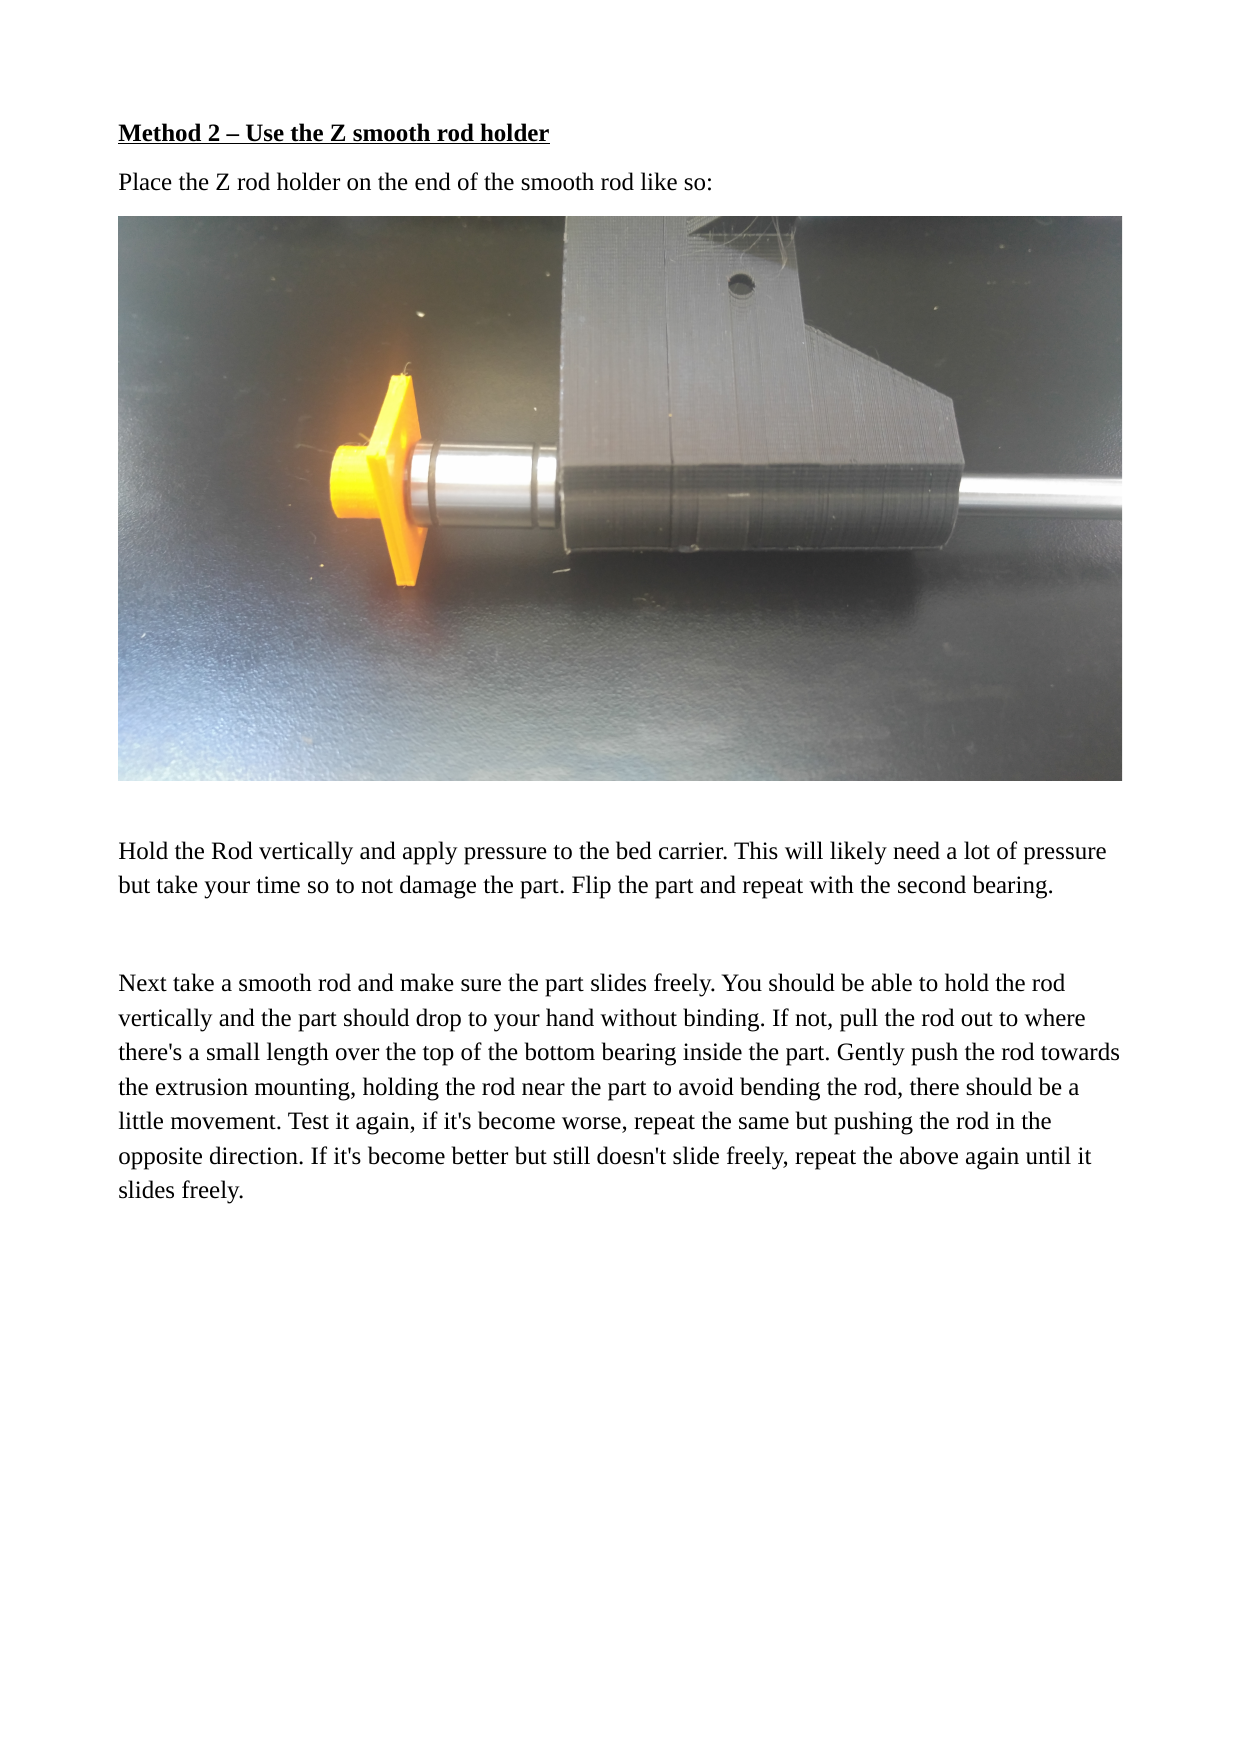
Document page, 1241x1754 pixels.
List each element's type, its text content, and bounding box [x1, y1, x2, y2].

text Next take a smooth rod and make sure the part slides freely. You should be able to hold the rod vertically and the part should drop to your hand without binding. If not, pull the rod out to where there's a small length over the top of the bottom bearing inside the part. Gently push the rod towards the extrusion mounting, holding the rod near the part to avoid bending the rod, there should be a little movement. Test it again, if it's become worse, repeat the same but pushing the rod in the opposite direction. If it's become better but still doesn't slide freely, repeat the above again until it slides freely. [118, 968, 1122, 1204]
text Hold the Rod vertically and apply pressure to the bed carrier. This will likely need a lot of pressure but take your time so to not damage the part. Flip the part and repeat with the second bearing. [118, 836, 1122, 899]
text Place the Z rod holder on the end of the smooth rod like so: [118, 167, 1122, 196]
text Method 2 – Use the Z smooth rod holder [118, 118, 1122, 147]
picture [118, 216, 1123, 781]
